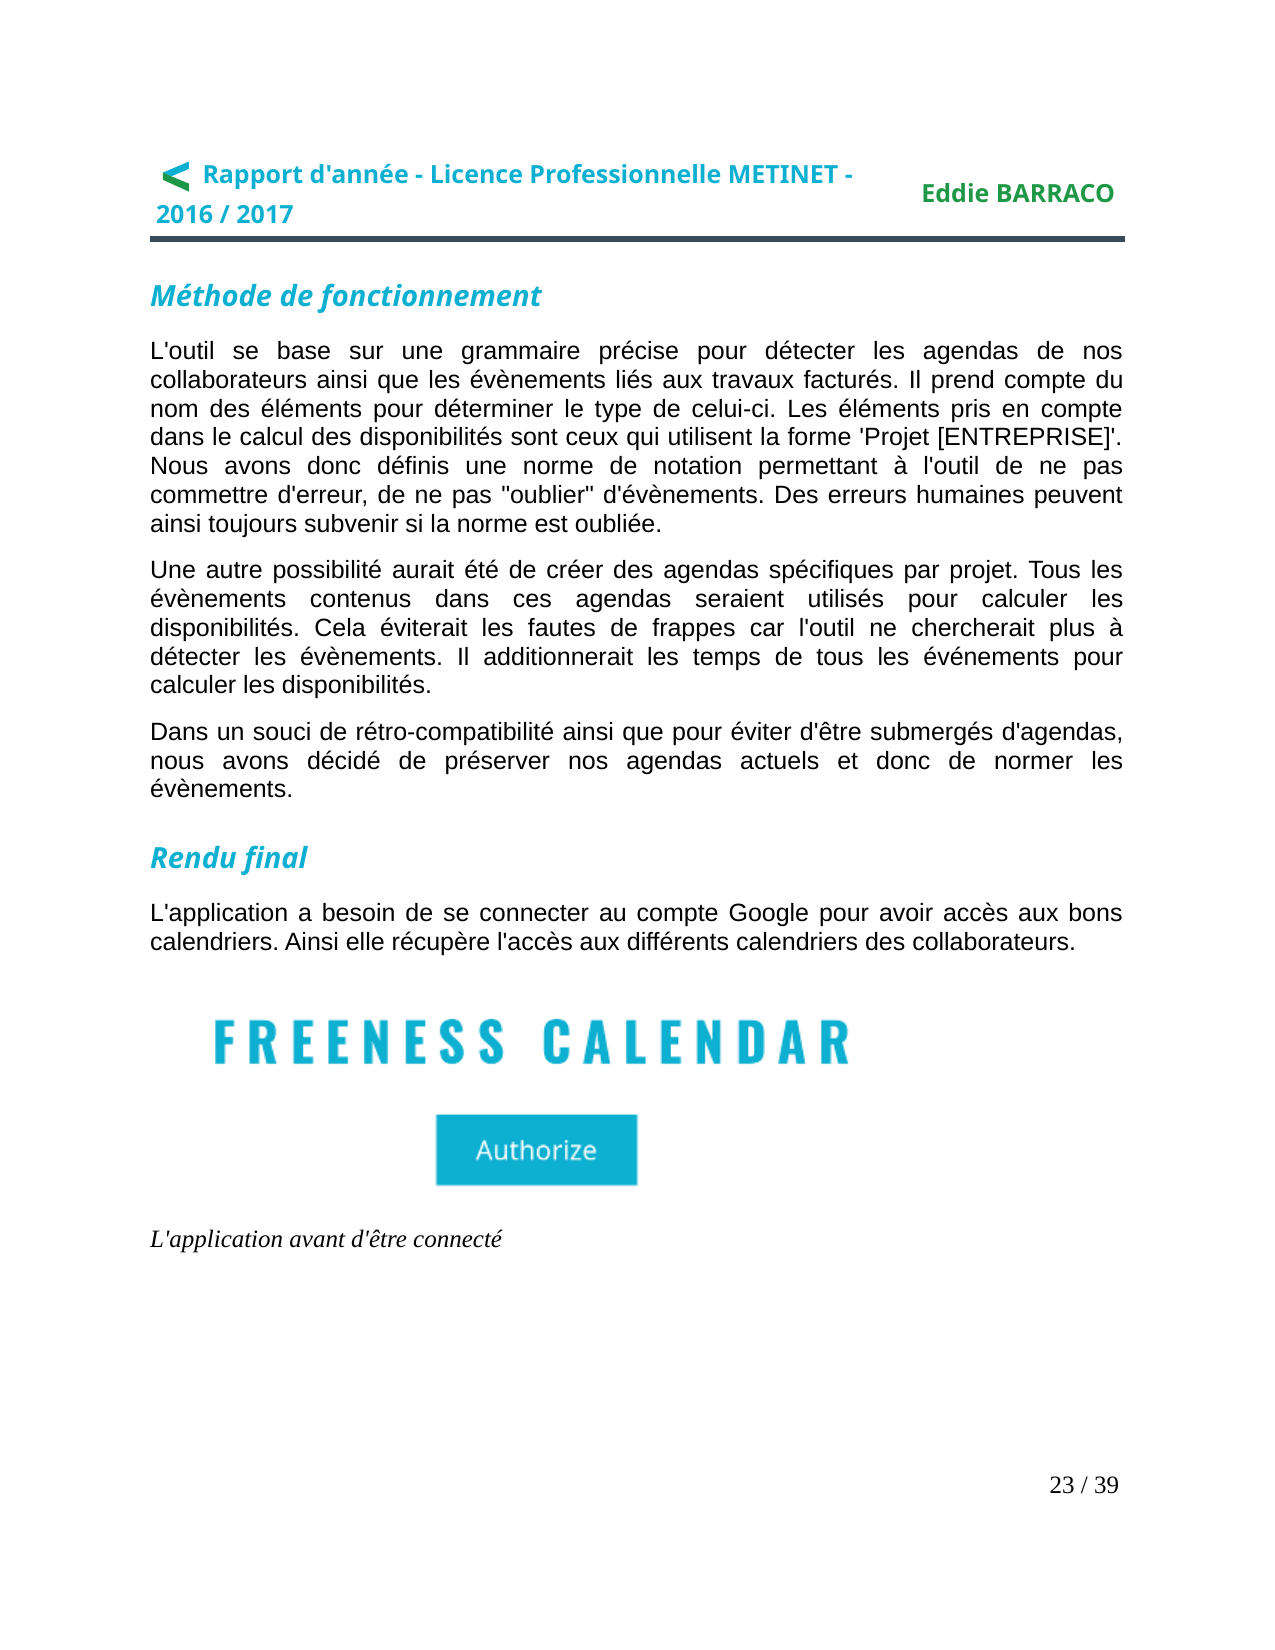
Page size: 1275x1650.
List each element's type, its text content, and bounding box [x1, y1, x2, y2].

text L'application avant d'être connecté [150, 1224, 1125, 1253]
subtitle Méthode de fonctionnement [150, 275, 1125, 315]
text Une autre possibilité aurait été de créer des agendas spécifiques par projet. Tous les évènements contenus dans ces agendas seraient utilisés pour calculer les disponibilités. Cela éviterait les fautes de frappes car l'outil ne chercherait plus à détecter les évènements. Il additionnerait les temps de tous les événements pour calculer les disponibilités. [150, 555, 1125, 699]
text L'outil se base sur une grammaire précise pour détecter les agendas de nos collaborateurs ainsi que les évènements liés aux travaux facturés. Il prend compte du nom des éléments pour déterminer le type de celui-ci. Les éléments pris en compte dans le calcul des disponibilités sont ceux qui utilisent la forme 'Projet [ENTREPRISE]'. Nous avons donc définis une norme de notation permettant à l'outil de ne pas commettre d'erreur, de ne pas "oublier" d'évènements. Des erreurs humaines peuvent ainsi toujours subvenir si la norme est oubliée. [150, 336, 1125, 537]
text L'application a besoin de se connecter au compte Google pour avoir accès aux bons calendriers. Ainsi elle récupère l'accès aux différents calendriers des collaborateurs. [150, 898, 1125, 956]
picture [150, 964, 939, 1212]
text Dans un souci de rétro-compatibilité ainsi que pour éviter d'être submergés d'agendas, nous avons décidé de préserver nos agendas actuels et donc de normer les évènements. [150, 717, 1125, 803]
subtitle Rendu final [150, 837, 1125, 877]
